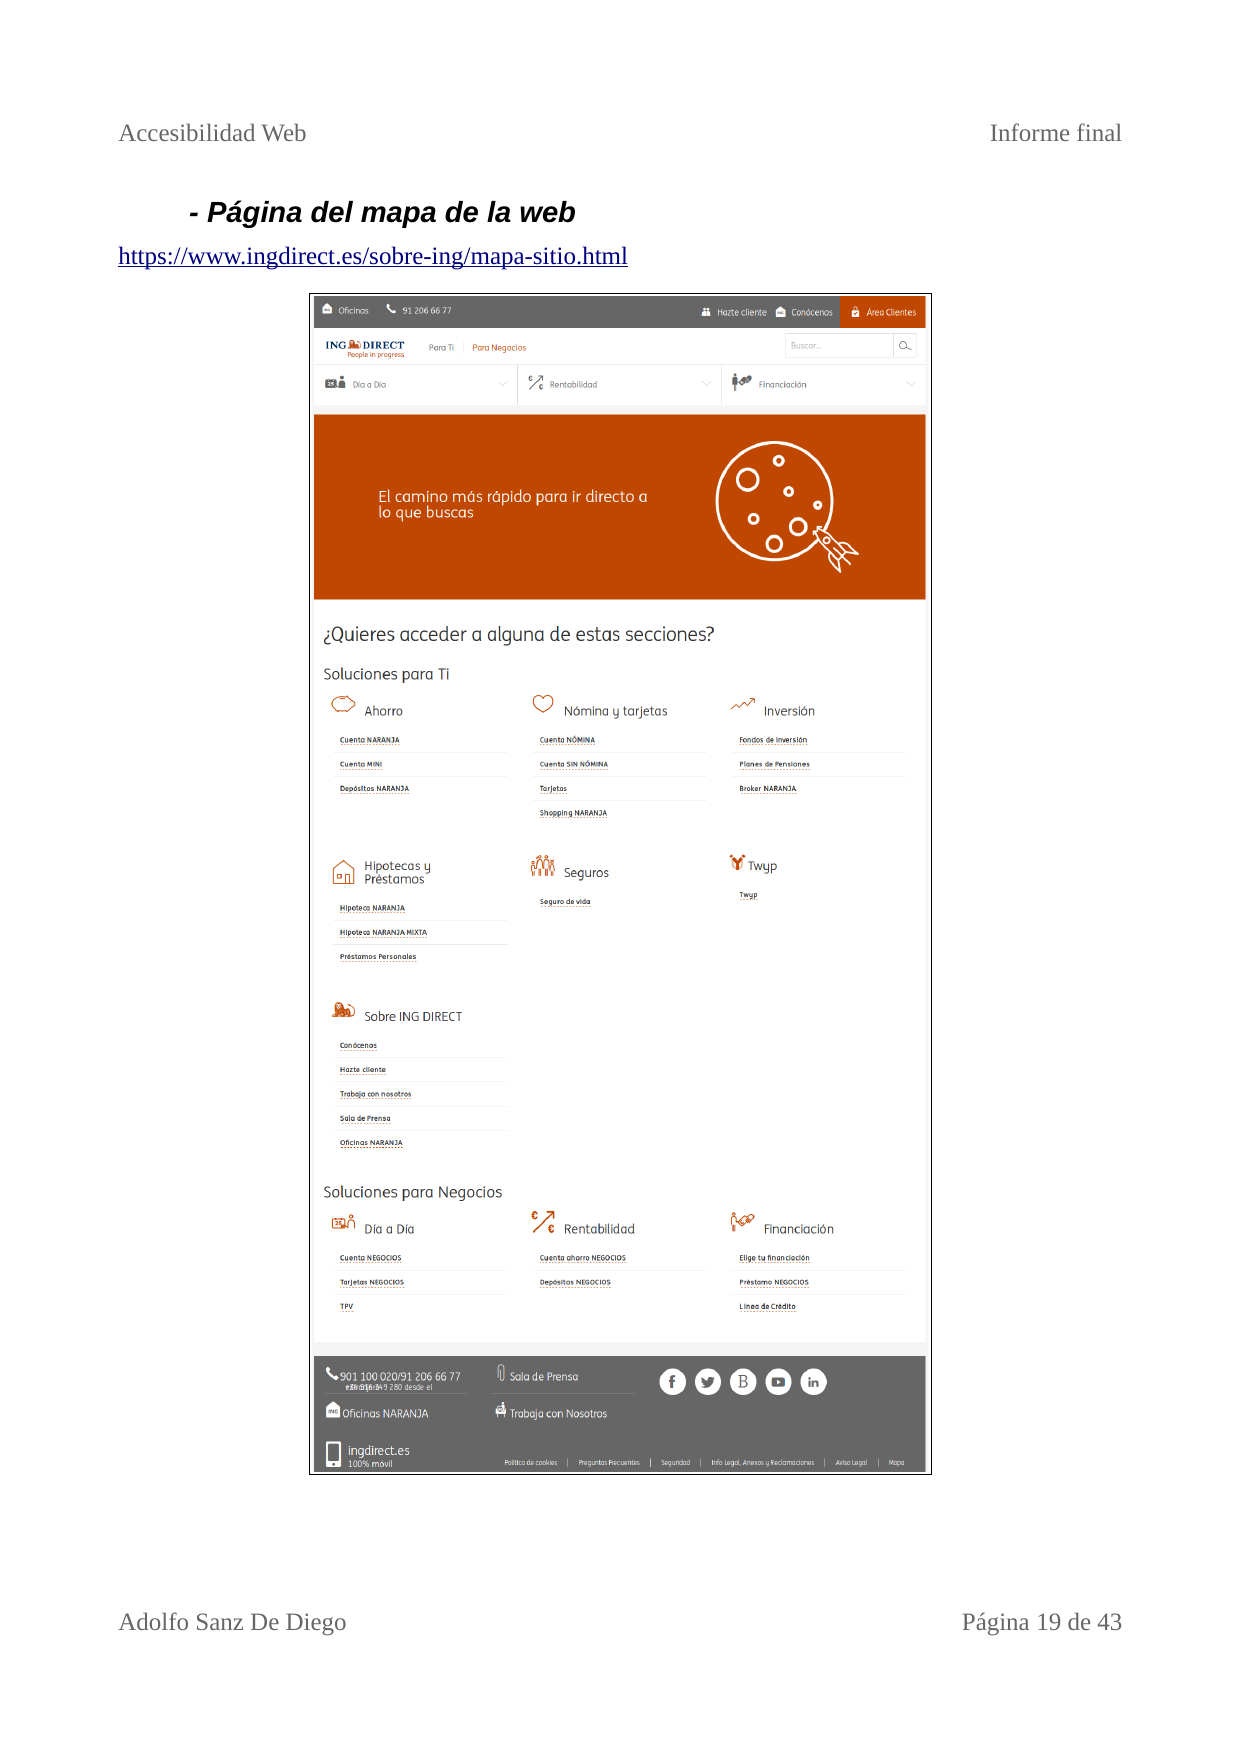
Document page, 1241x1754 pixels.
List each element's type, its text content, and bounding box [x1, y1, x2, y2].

text https://www.ingdirect.es/sobre-ing/mapa-sitio.html [118, 241, 1122, 269]
picture [311, 296, 929, 1472]
subtitle Página del mapa de la web [189, 196, 1122, 229]
